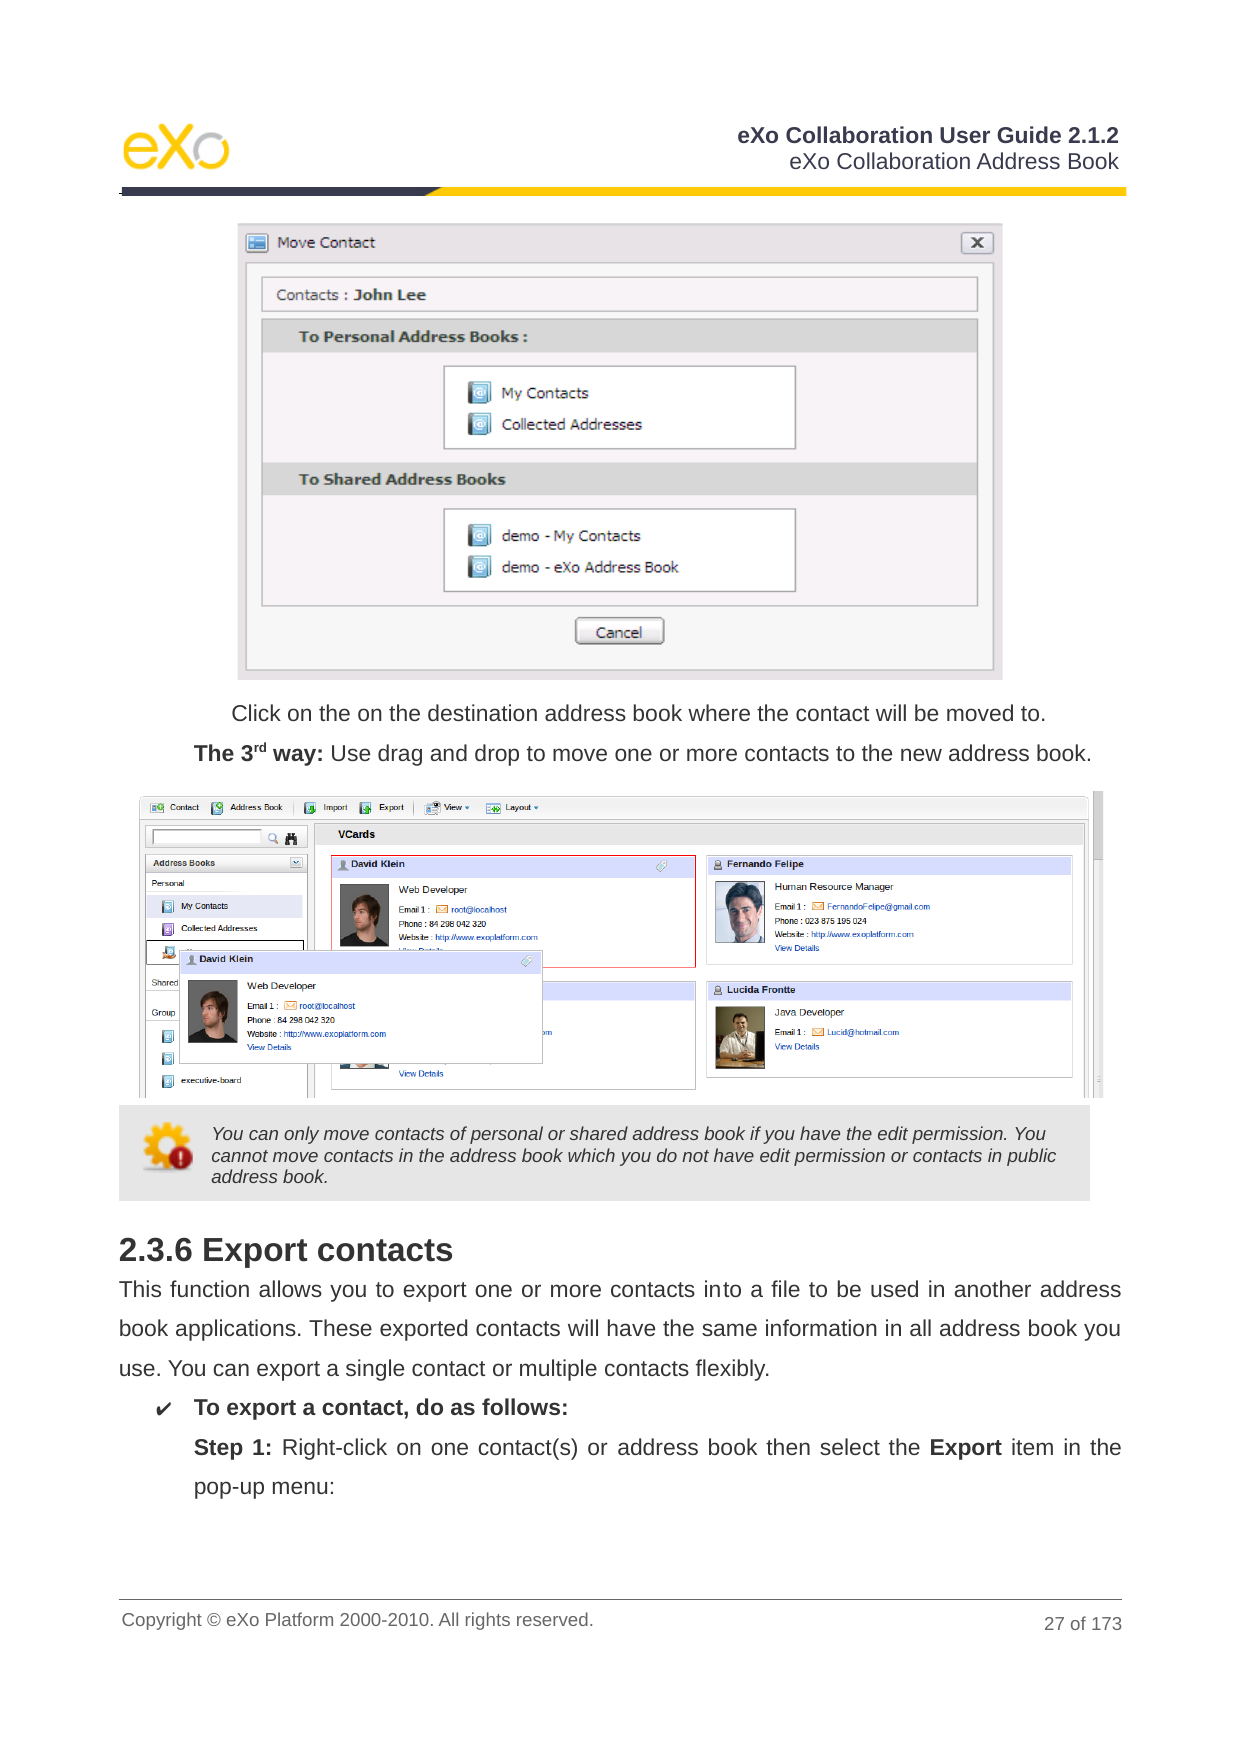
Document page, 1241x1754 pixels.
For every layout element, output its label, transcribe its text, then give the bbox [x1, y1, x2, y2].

list Click on the on the destination address book where the contact will be moved to. [193, 223, 1122, 727]
picture [123, 123, 230, 170]
list The 3rd way: Use drag and drop to move one or more contacts to the new address book. [156, 740, 1122, 766]
table_header You can only move contacts of personal or shared address book if you have the edit permission. You cannot move contacts in the address book which you do not have edit permission or contacts in public address book. [205, 1105, 1090, 1201]
list To export a contact, do as follows: [156, 1394, 1122, 1421]
text This function allows you to export one or more contacts into a file to be used in another address book applications. These exported contacts will have the same information in all address book you use. You can export a single contact or multiple contacts flexibly. [118, 1276, 1122, 1381]
table_header [119, 1105, 205, 1201]
subtitle Export contacts [118, 1230, 1122, 1268]
picture [237, 223, 1003, 680]
picture [137, 791, 1104, 1098]
list Step 1: Right-click on one contact(s) or address book then select the Export item in the pop-up menu: [156, 1434, 1122, 1499]
picture [121, 187, 1127, 196]
picture [142, 1122, 193, 1173]
